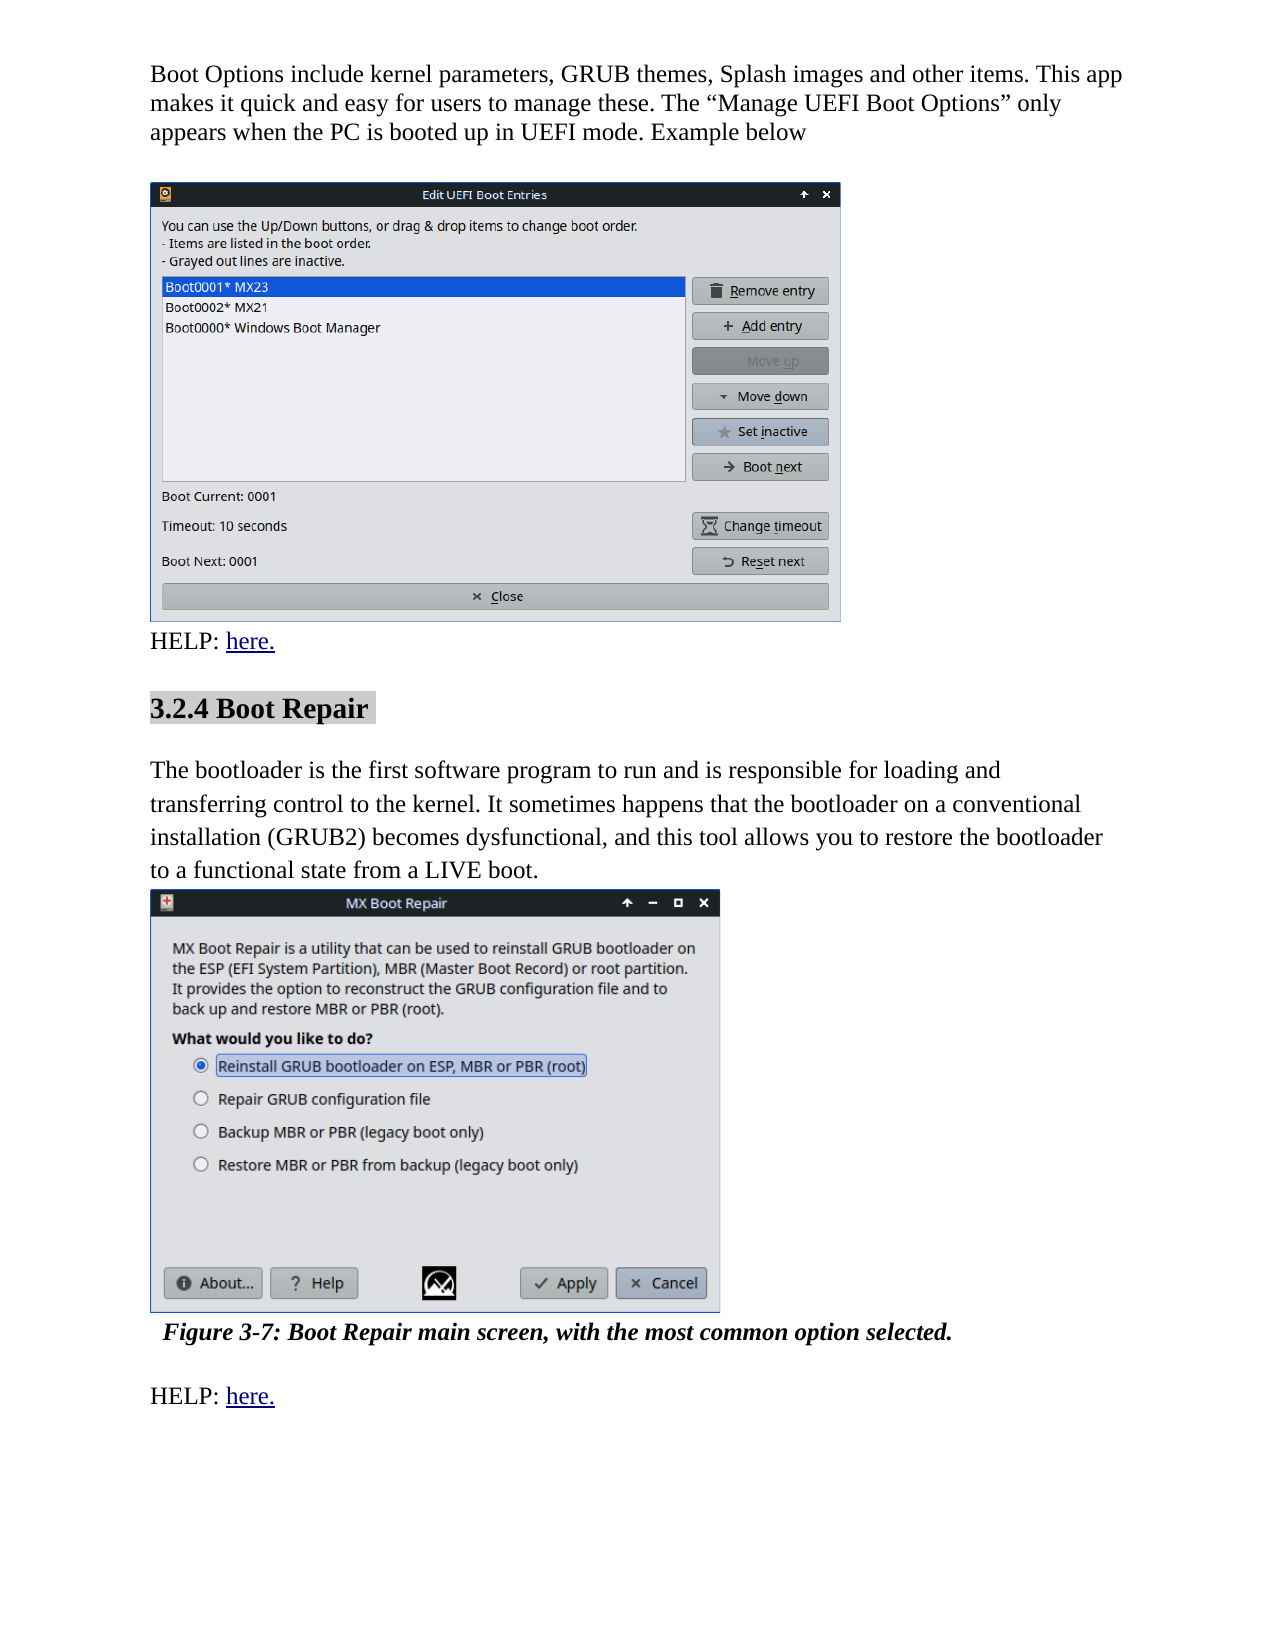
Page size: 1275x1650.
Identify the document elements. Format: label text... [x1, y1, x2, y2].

text HELP: here. [150, 161, 1125, 655]
subtitle 3.2.4 Boot Repair [376, 691, 1125, 724]
picture [150, 889, 721, 1313]
text Figure 3-7: Boot Repair main screen, with the most common option selected. [150, 919, 1110, 1346]
picture [150, 182, 841, 622]
text Boot Options include kernel parameters, GRUB themes, Splash images and other items. This app makes it quick and easy for users to manage these. The “Manage UEFI Boot Options” only appears when the PC is booted up in UEFI mode. Example below [150, 59, 1125, 145]
text The bootloader is the first software program to run and is responsible for loading and transferring control to the kernel. It sometimes happens that the bootloader on a conventional installation (GRUB2) becomes dysfunctional, and this tool allows you to restore the bootloader to a functional state from a LIVE boot. [150, 756, 1110, 883]
text HELP: here. [150, 1381, 1125, 1410]
